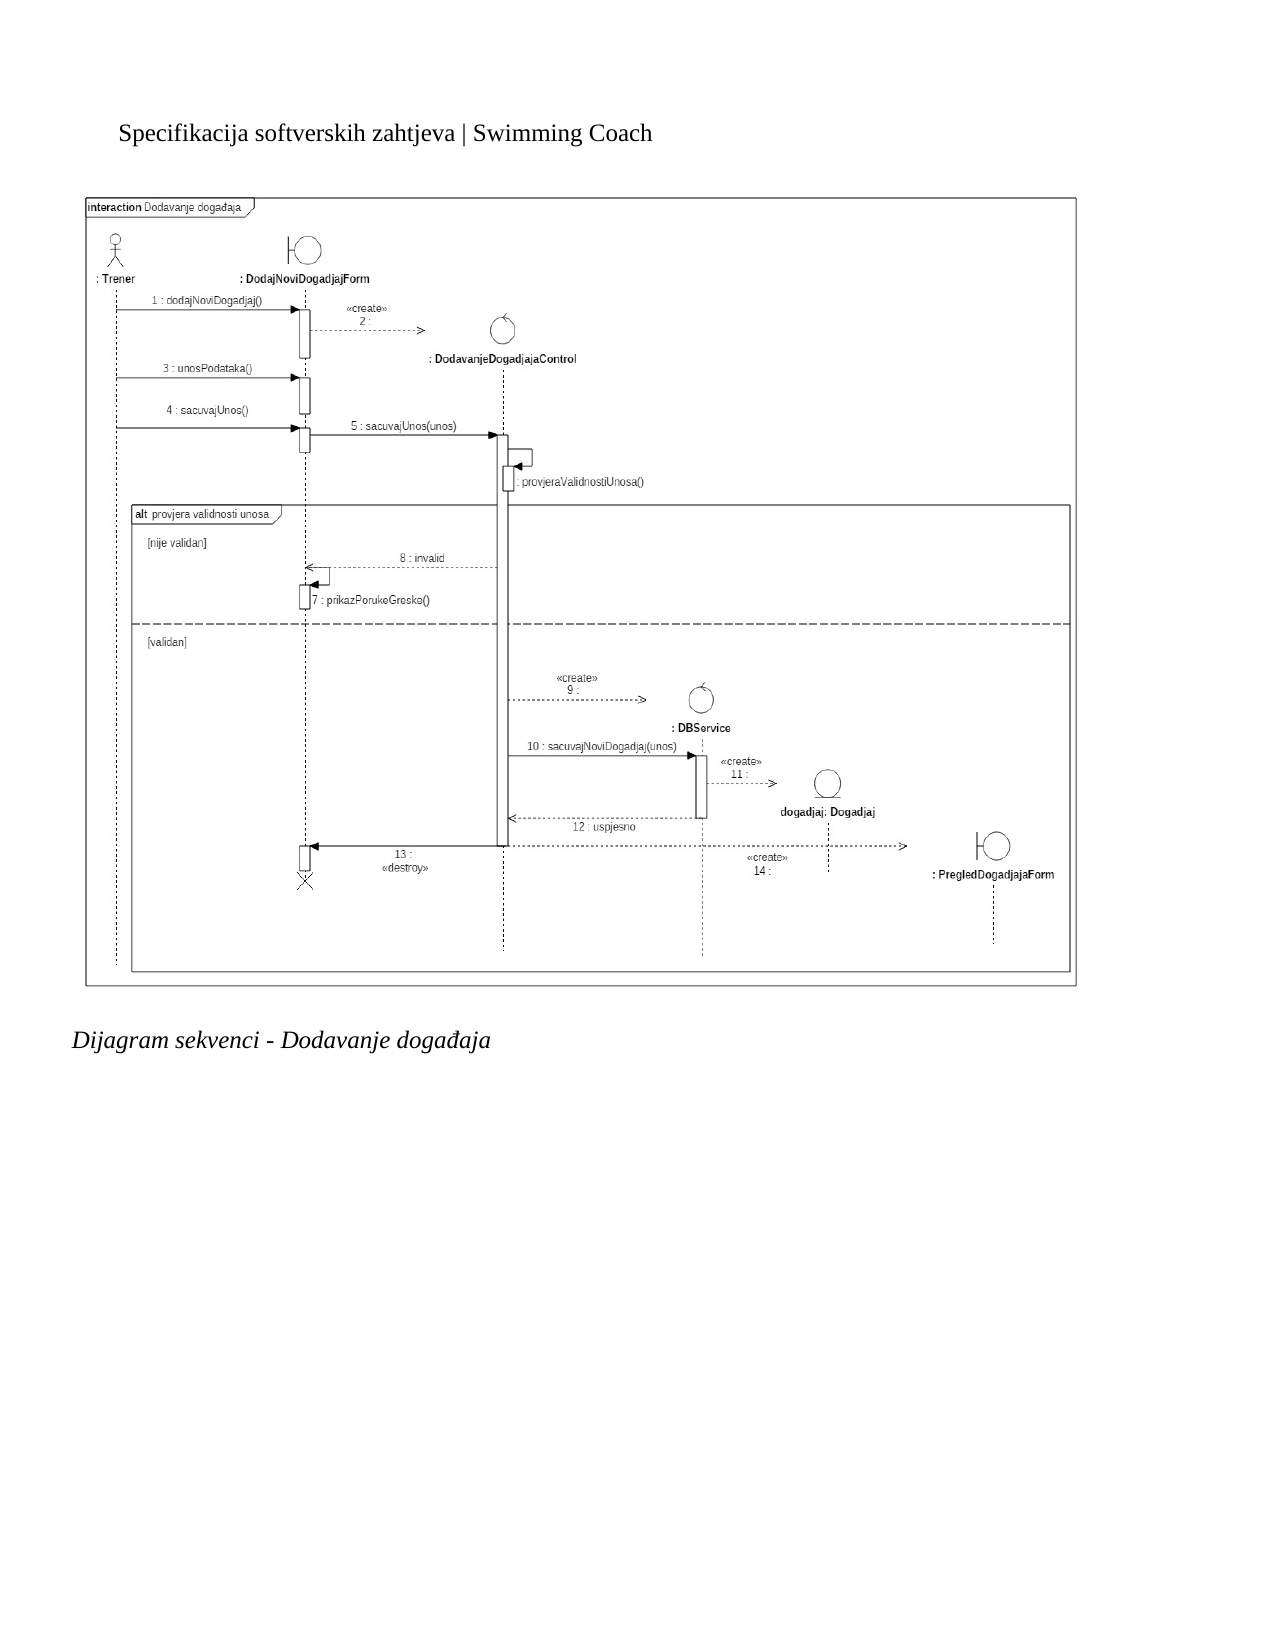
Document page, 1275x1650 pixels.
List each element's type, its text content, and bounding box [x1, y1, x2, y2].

picture [71, 189, 1111, 1020]
text Dijagram sekvenci - Dodavanje događaja [72, 189, 1203, 1054]
